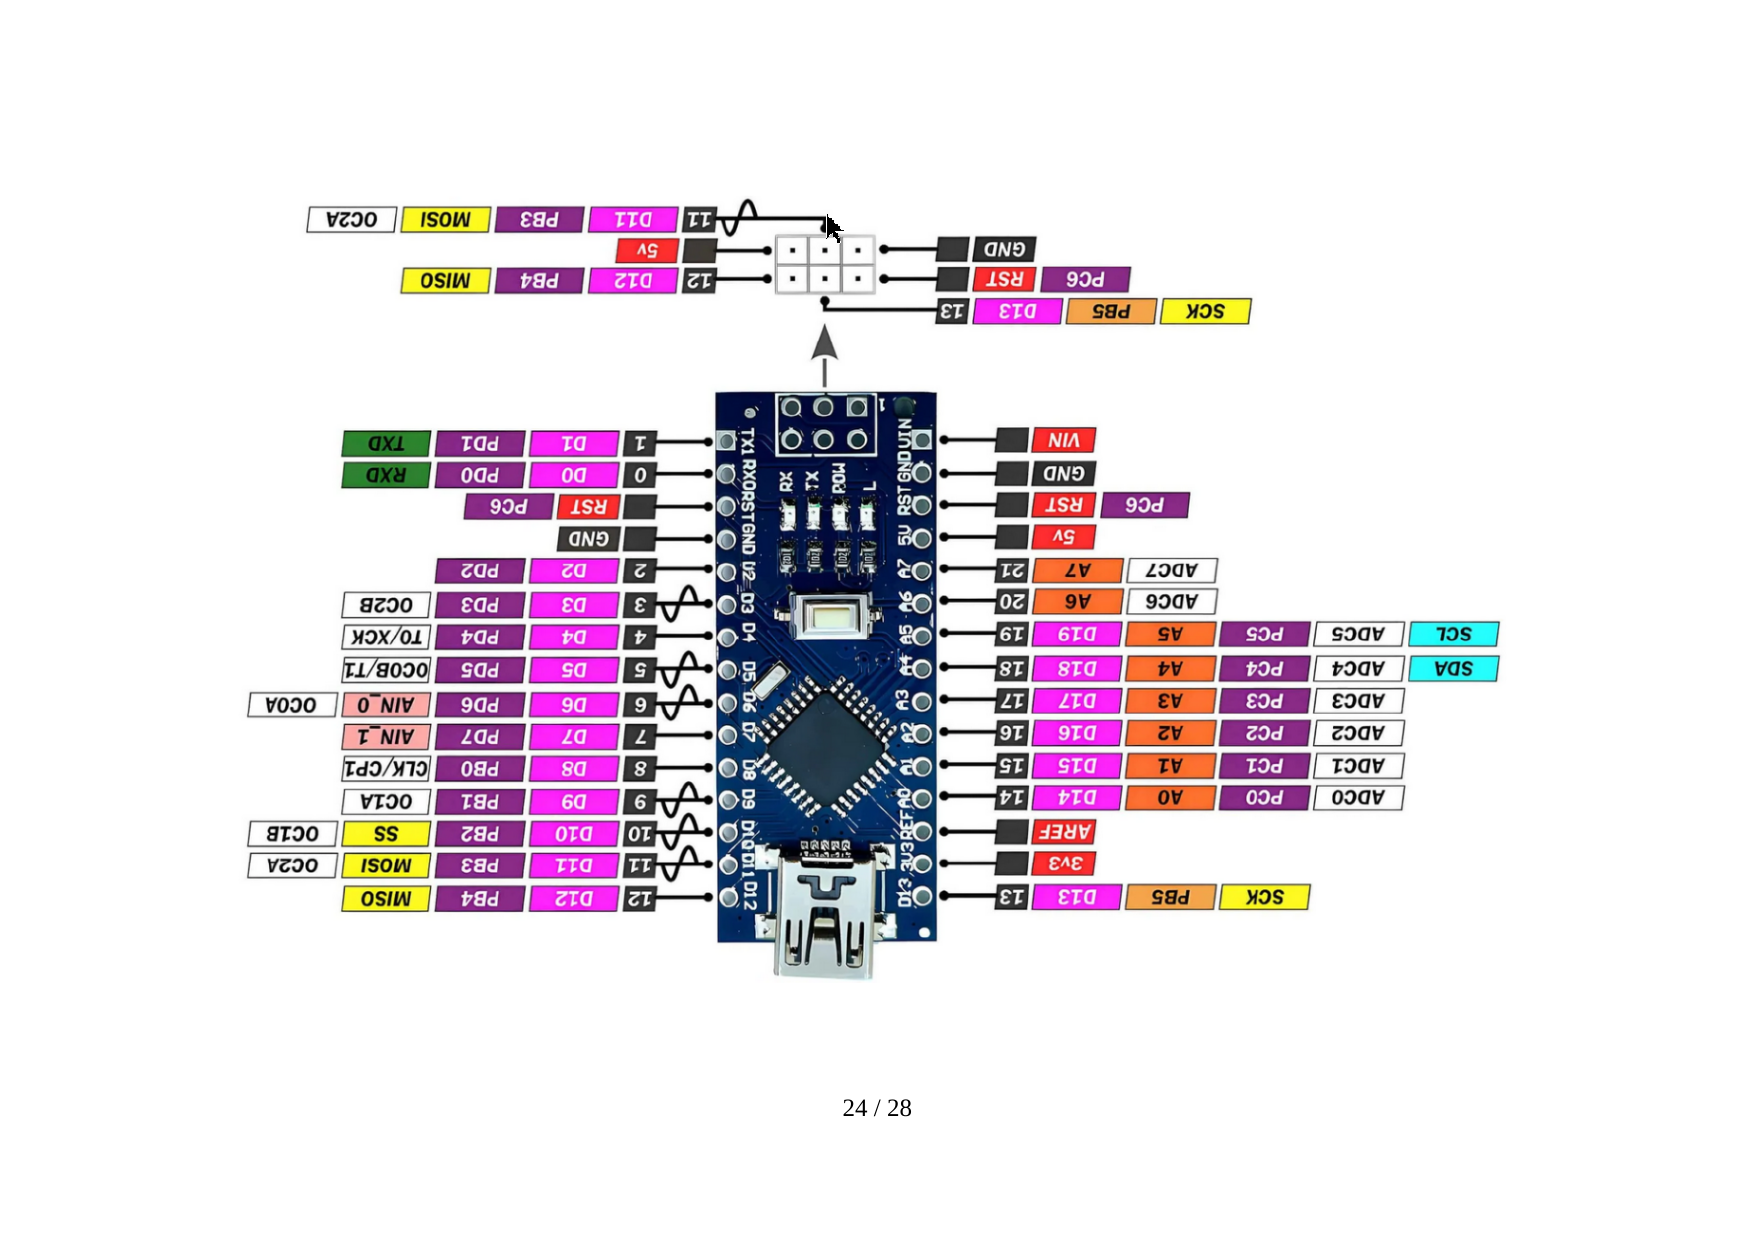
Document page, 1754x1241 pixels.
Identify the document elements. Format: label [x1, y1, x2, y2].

picture [118, 118, 1636, 1012]
